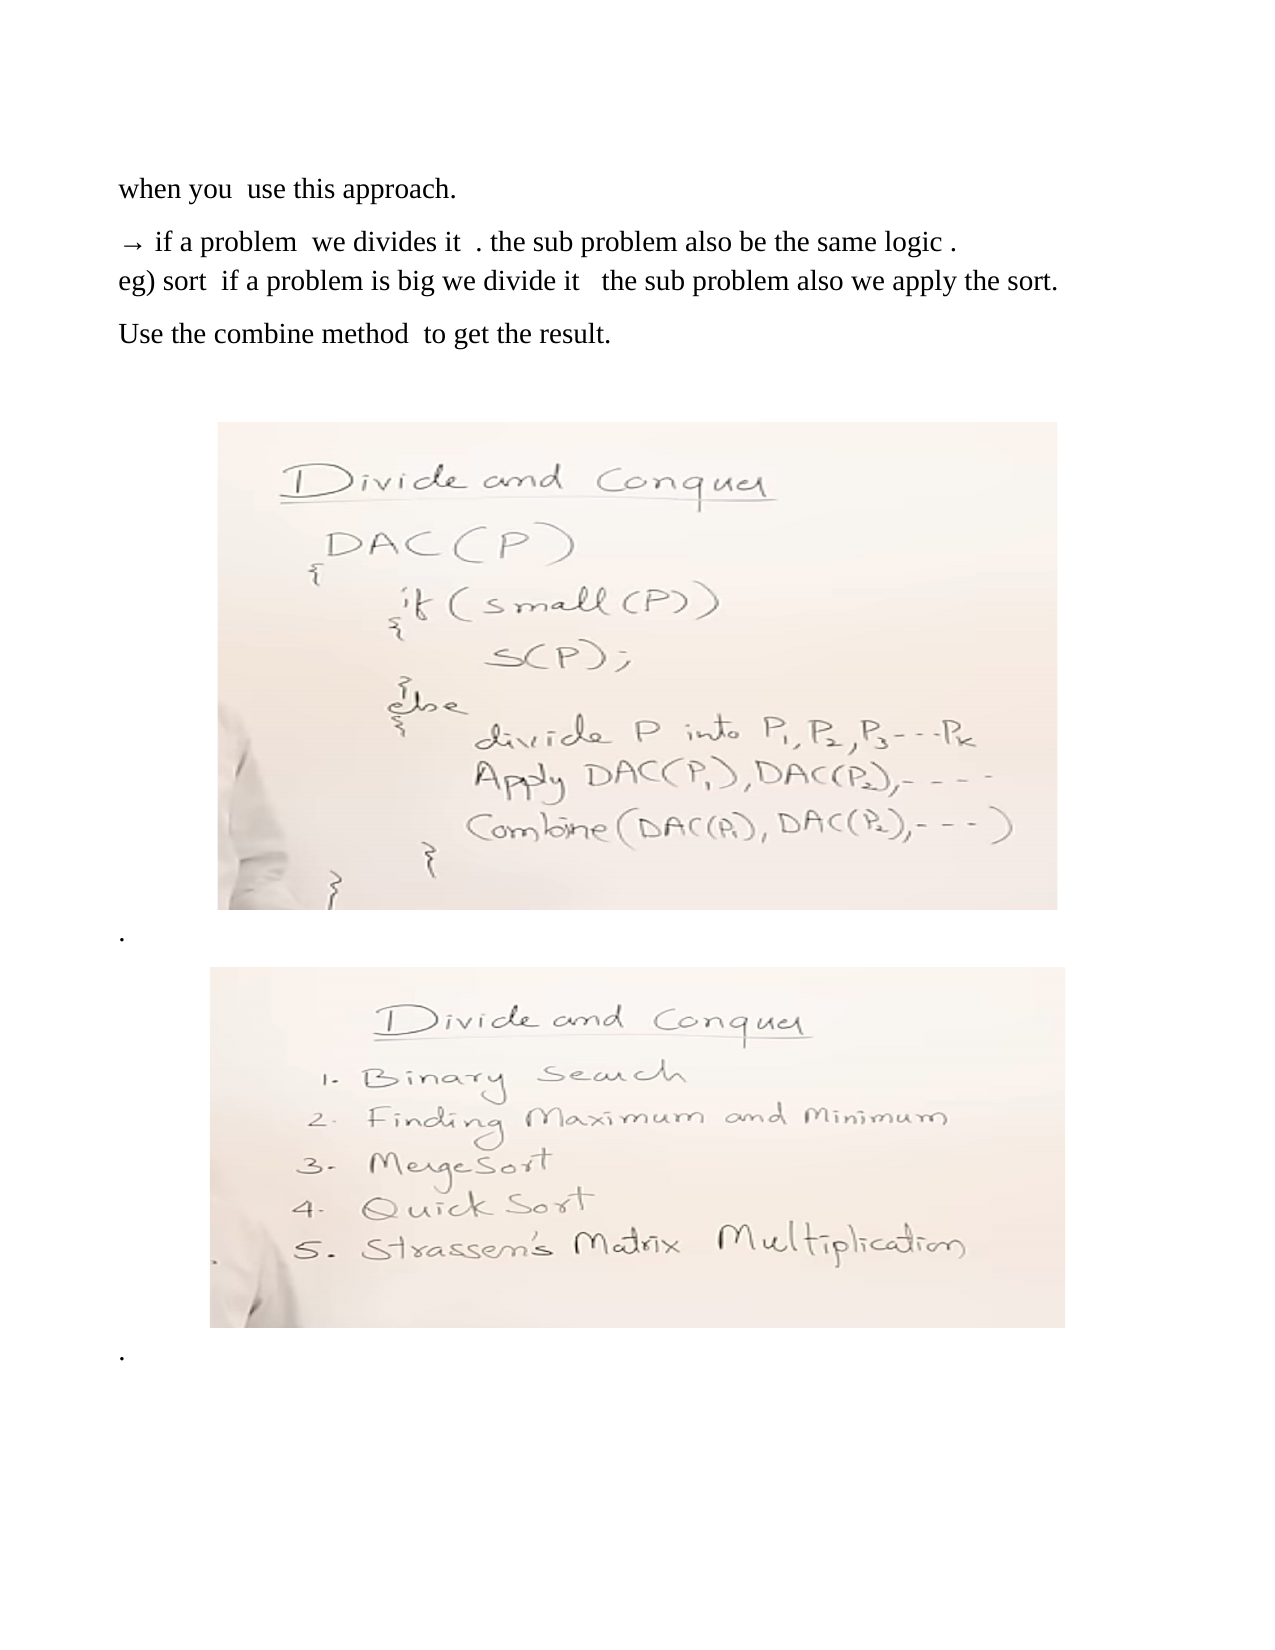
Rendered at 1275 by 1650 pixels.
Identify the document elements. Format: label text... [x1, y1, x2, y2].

text Use the combine method to get the result. [118, 316, 1157, 349]
picture [209, 967, 1066, 1328]
text . [118, 422, 1157, 948]
picture [217, 422, 1058, 910]
text → if a problem we divides it . the sub problem also be the same logic . eg) sort if a problem is big we divide it the sub problem also we apply the sort. [118, 224, 1157, 296]
text . [118, 968, 1157, 1366]
text when you use this approach. [118, 171, 1157, 205]
